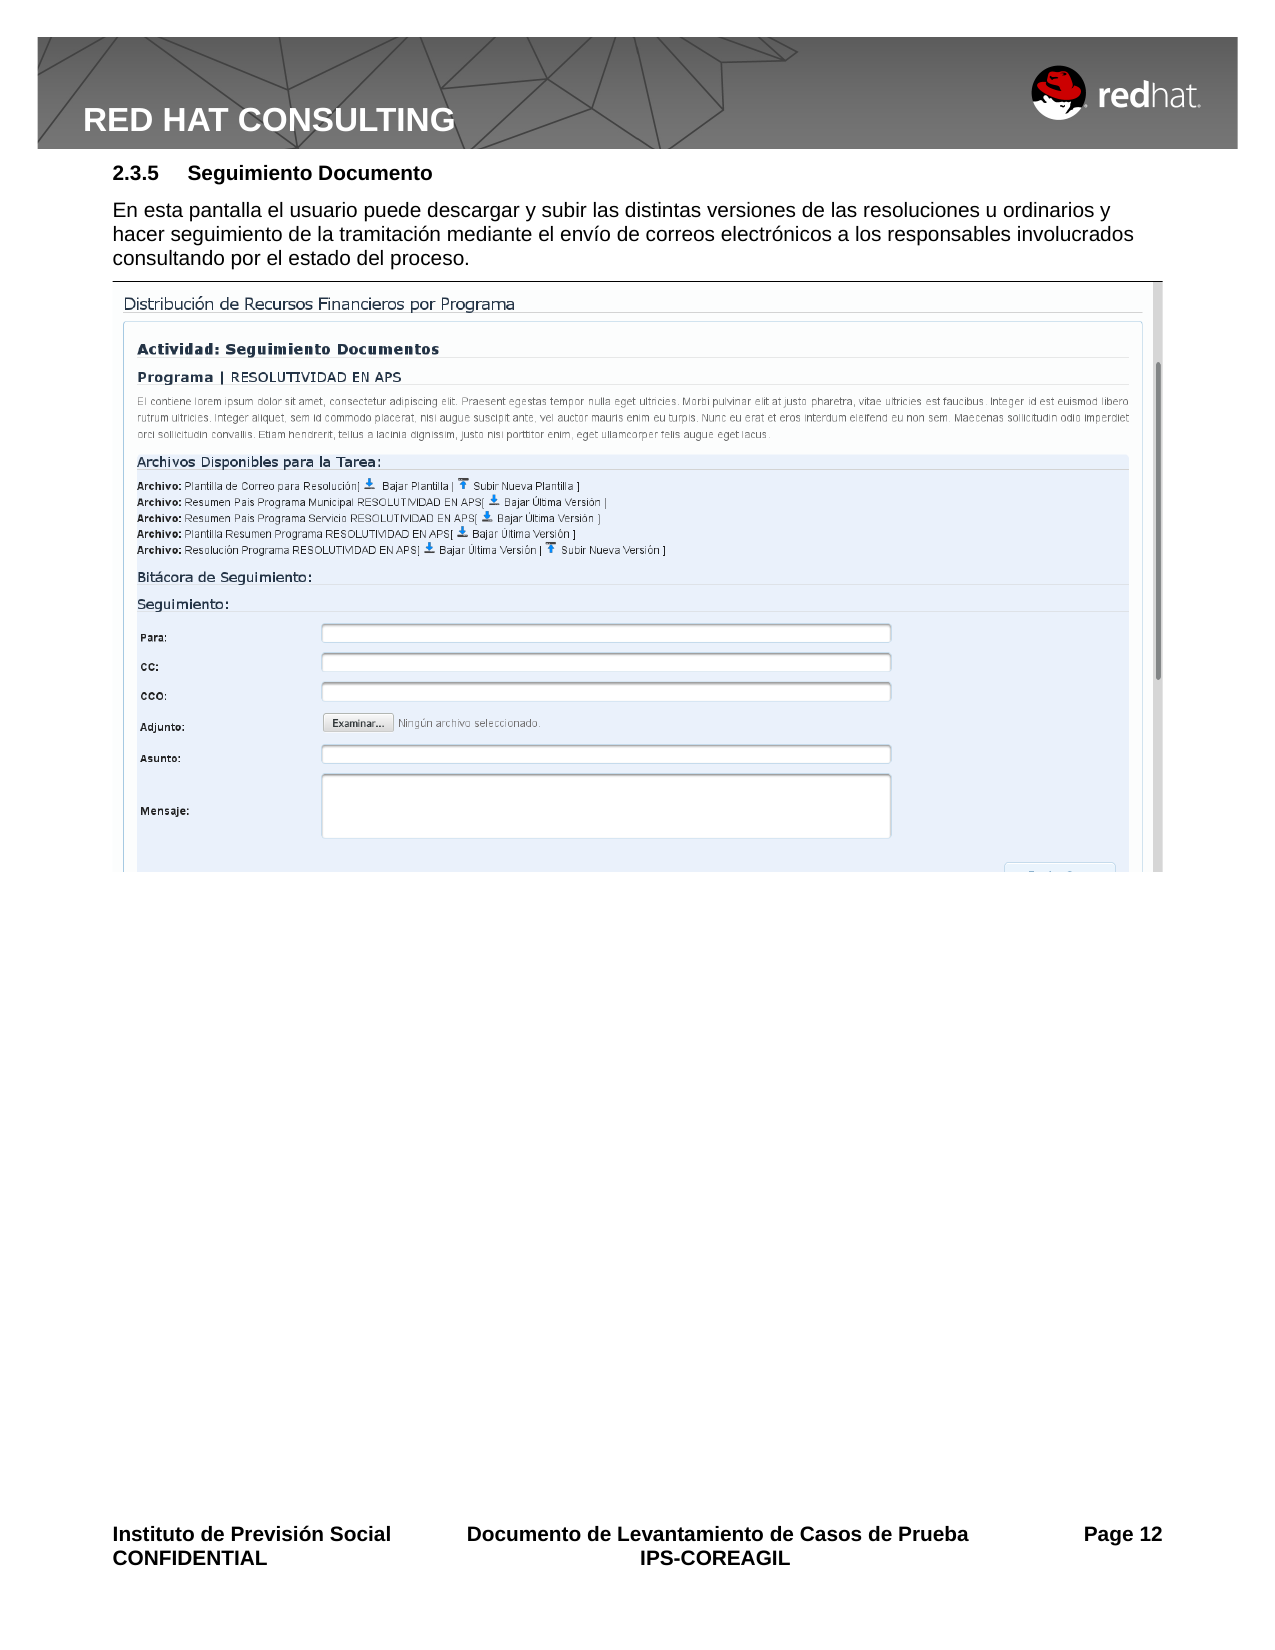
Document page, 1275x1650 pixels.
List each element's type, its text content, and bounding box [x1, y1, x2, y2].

subtitle Seguimiento Documento [112, 161, 1162, 185]
picture [37, 37, 1238, 149]
text En esta pantalla el usuario puede descargar y subir las distintas versiones de las resoluciones u ordinarios y hacer seguimiento de la tramitación mediante el envío de correos electrónicos a los responsables involucrados consultando por el estado del proceso. [112, 197, 1162, 269]
picture [112, 281, 1163, 872]
